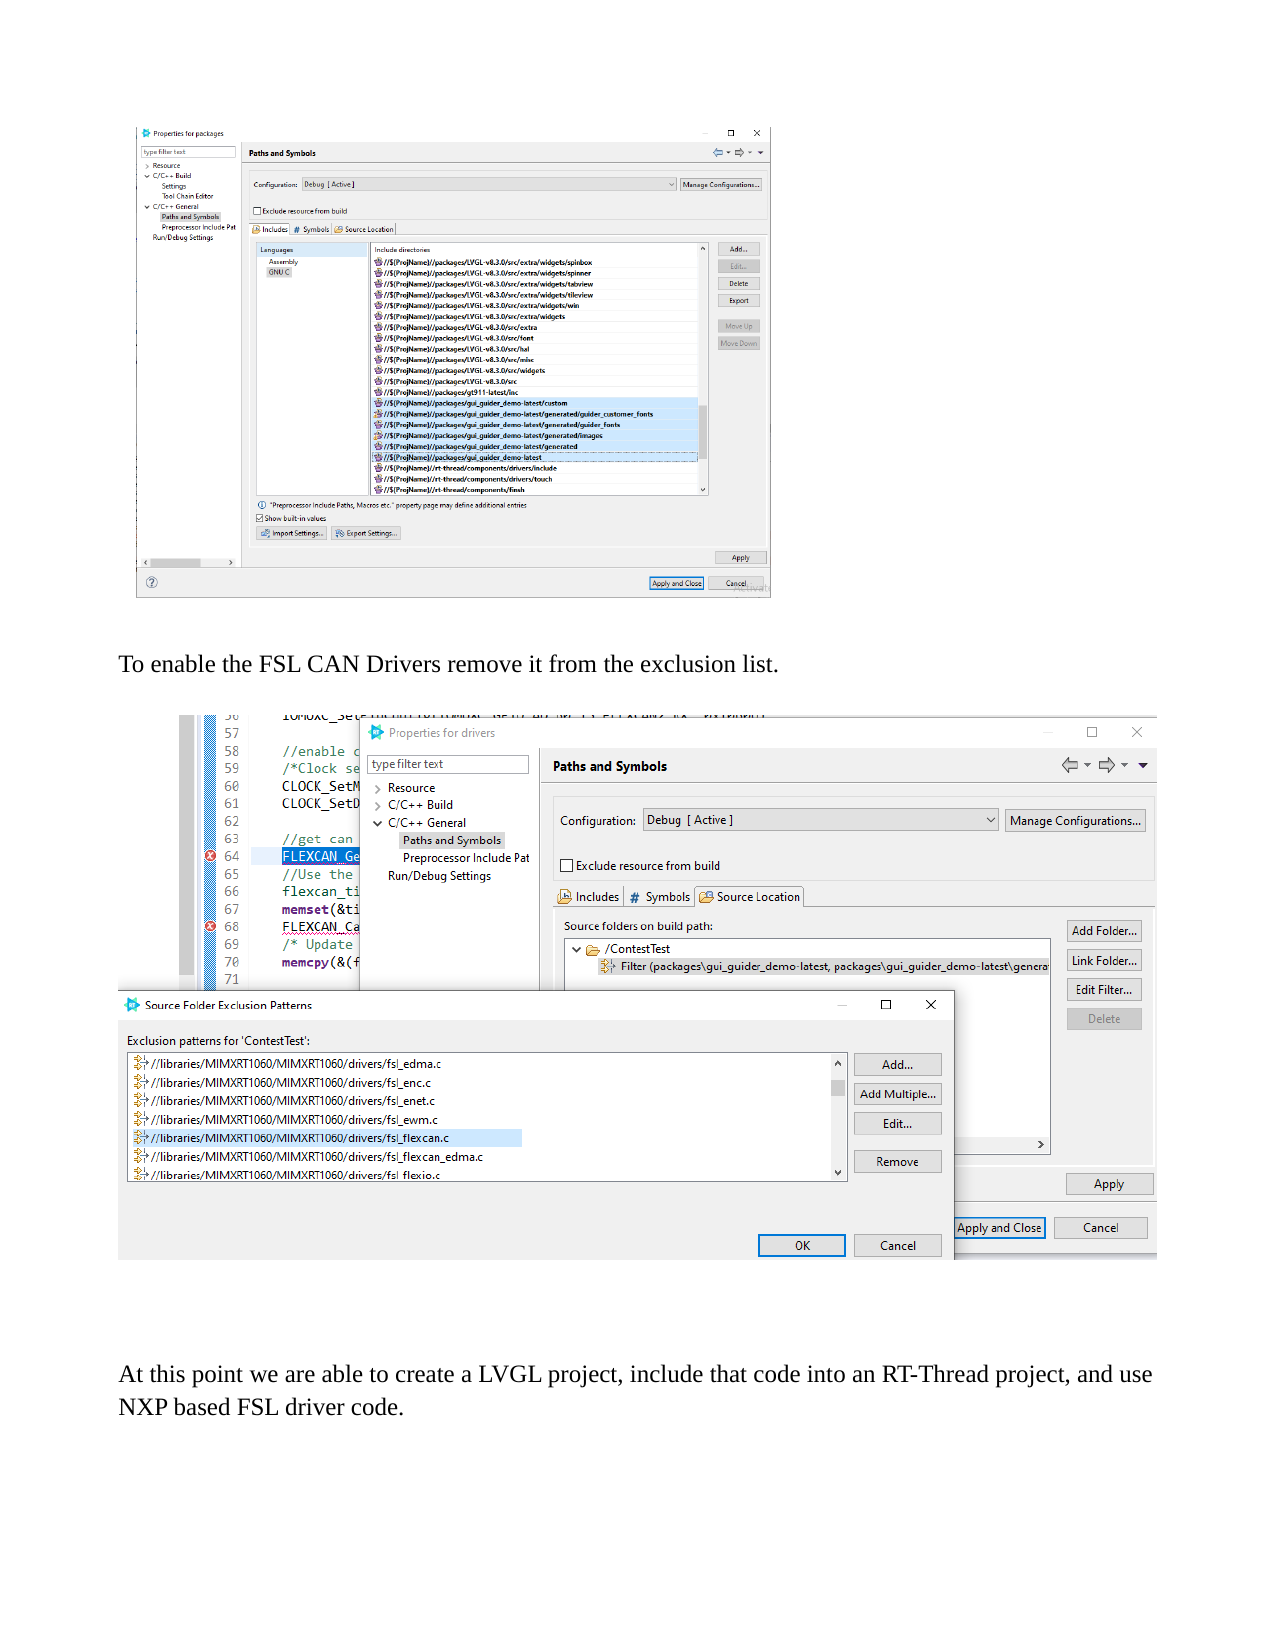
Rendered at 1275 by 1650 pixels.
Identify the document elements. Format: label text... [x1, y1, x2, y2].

text At this point we are able to create a LVGL project, include that code into an RT-Thread project, and use NXP based FSL driver code. [118, 1359, 1157, 1421]
text To enable the FSL CAN Drivers remove it from the exclusion list. [118, 649, 1157, 678]
picture [136, 127, 771, 598]
picture [118, 715, 1157, 1260]
